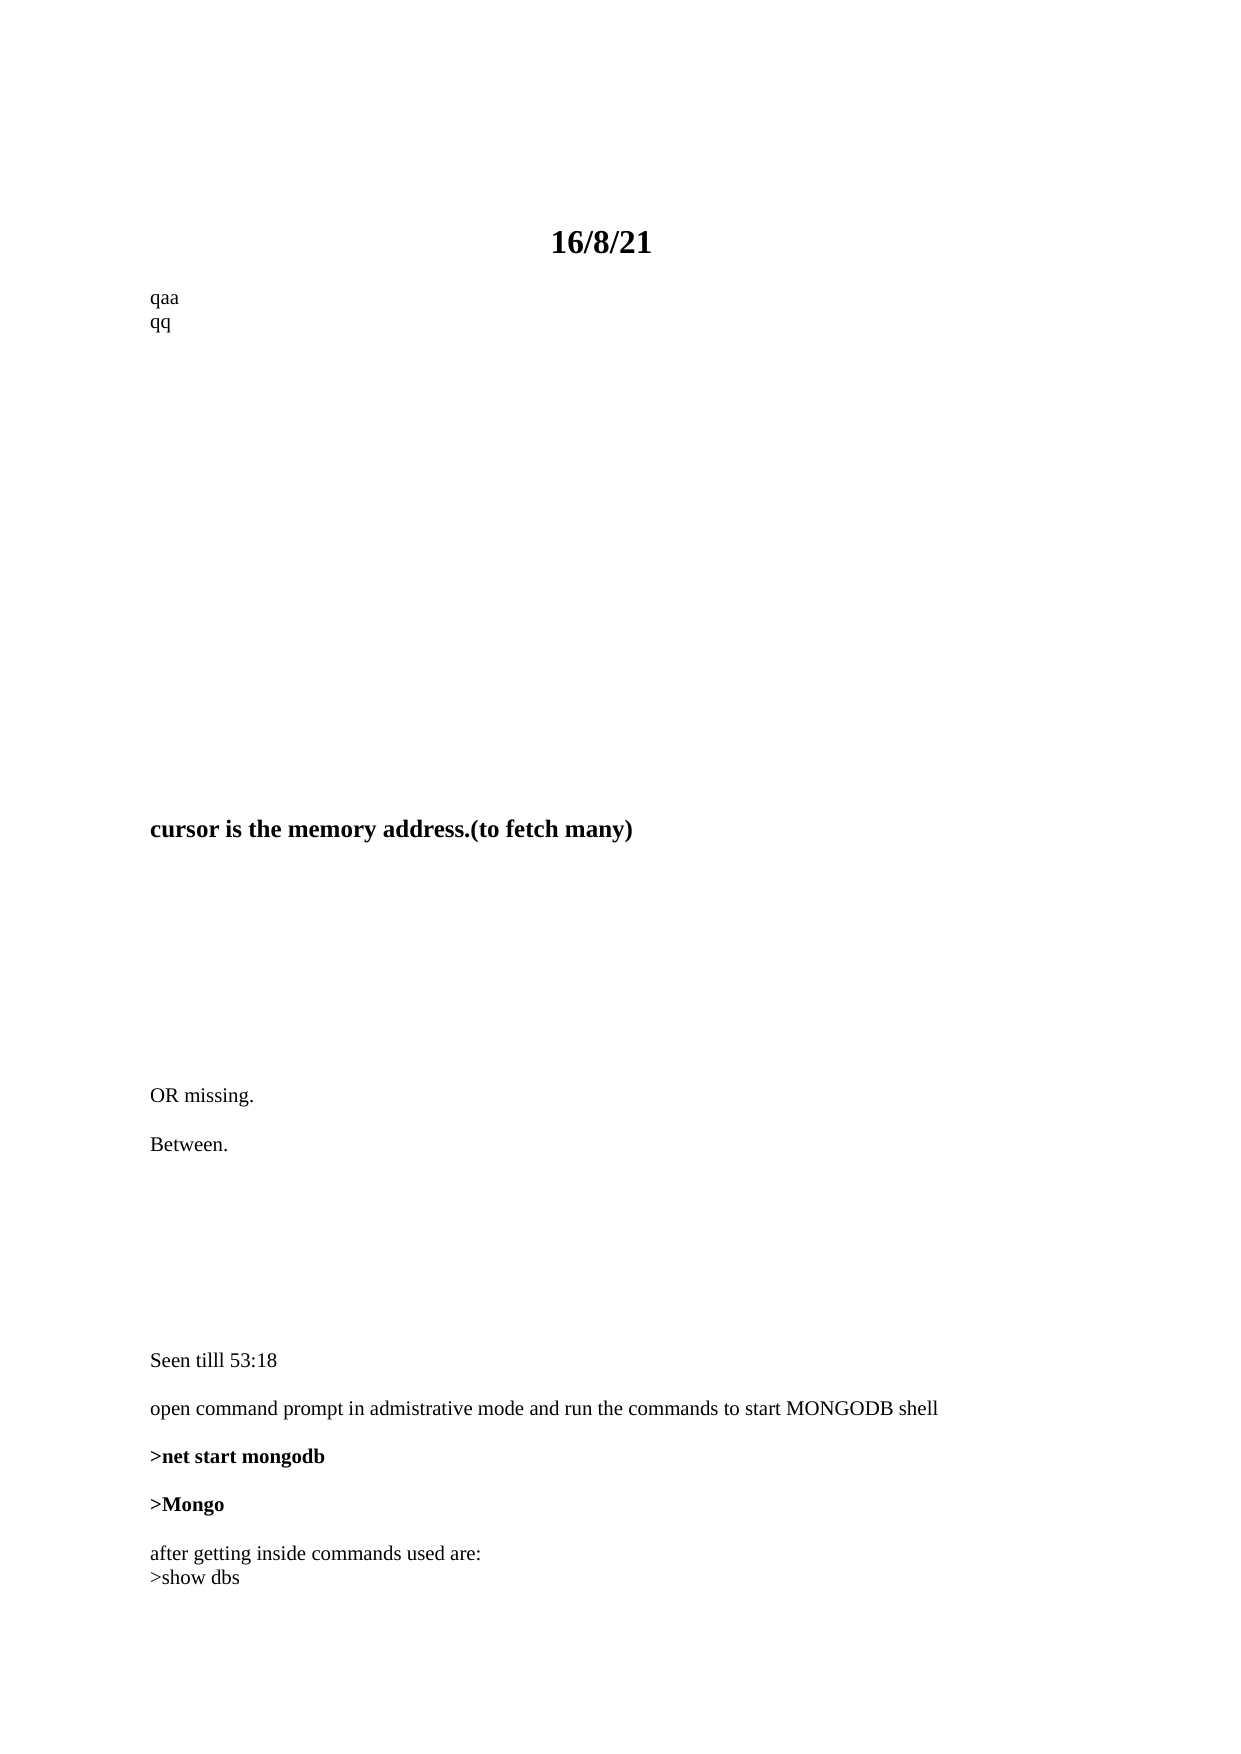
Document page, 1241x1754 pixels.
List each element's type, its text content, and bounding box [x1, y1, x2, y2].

text cursor is the memory address.(to fetch many) [150, 814, 1053, 843]
text qq [150, 309, 1053, 333]
text >Mongo [150, 1492, 1053, 1516]
text 16/8/21 [150, 222, 1053, 261]
text after getting inside commands used are: [150, 1541, 1053, 1564]
text >net start mongodb [150, 1444, 1053, 1468]
text qaa [150, 284, 1053, 309]
text >show dbs [150, 1564, 1053, 1589]
text open command prompt in admistrative mode and run the commands to start MONGODB shell [150, 1396, 1053, 1420]
text Seen tilll 53:18 [150, 1348, 1053, 1372]
text OR missing. [150, 1083, 1053, 1107]
text Between. [150, 1131, 1053, 1156]
